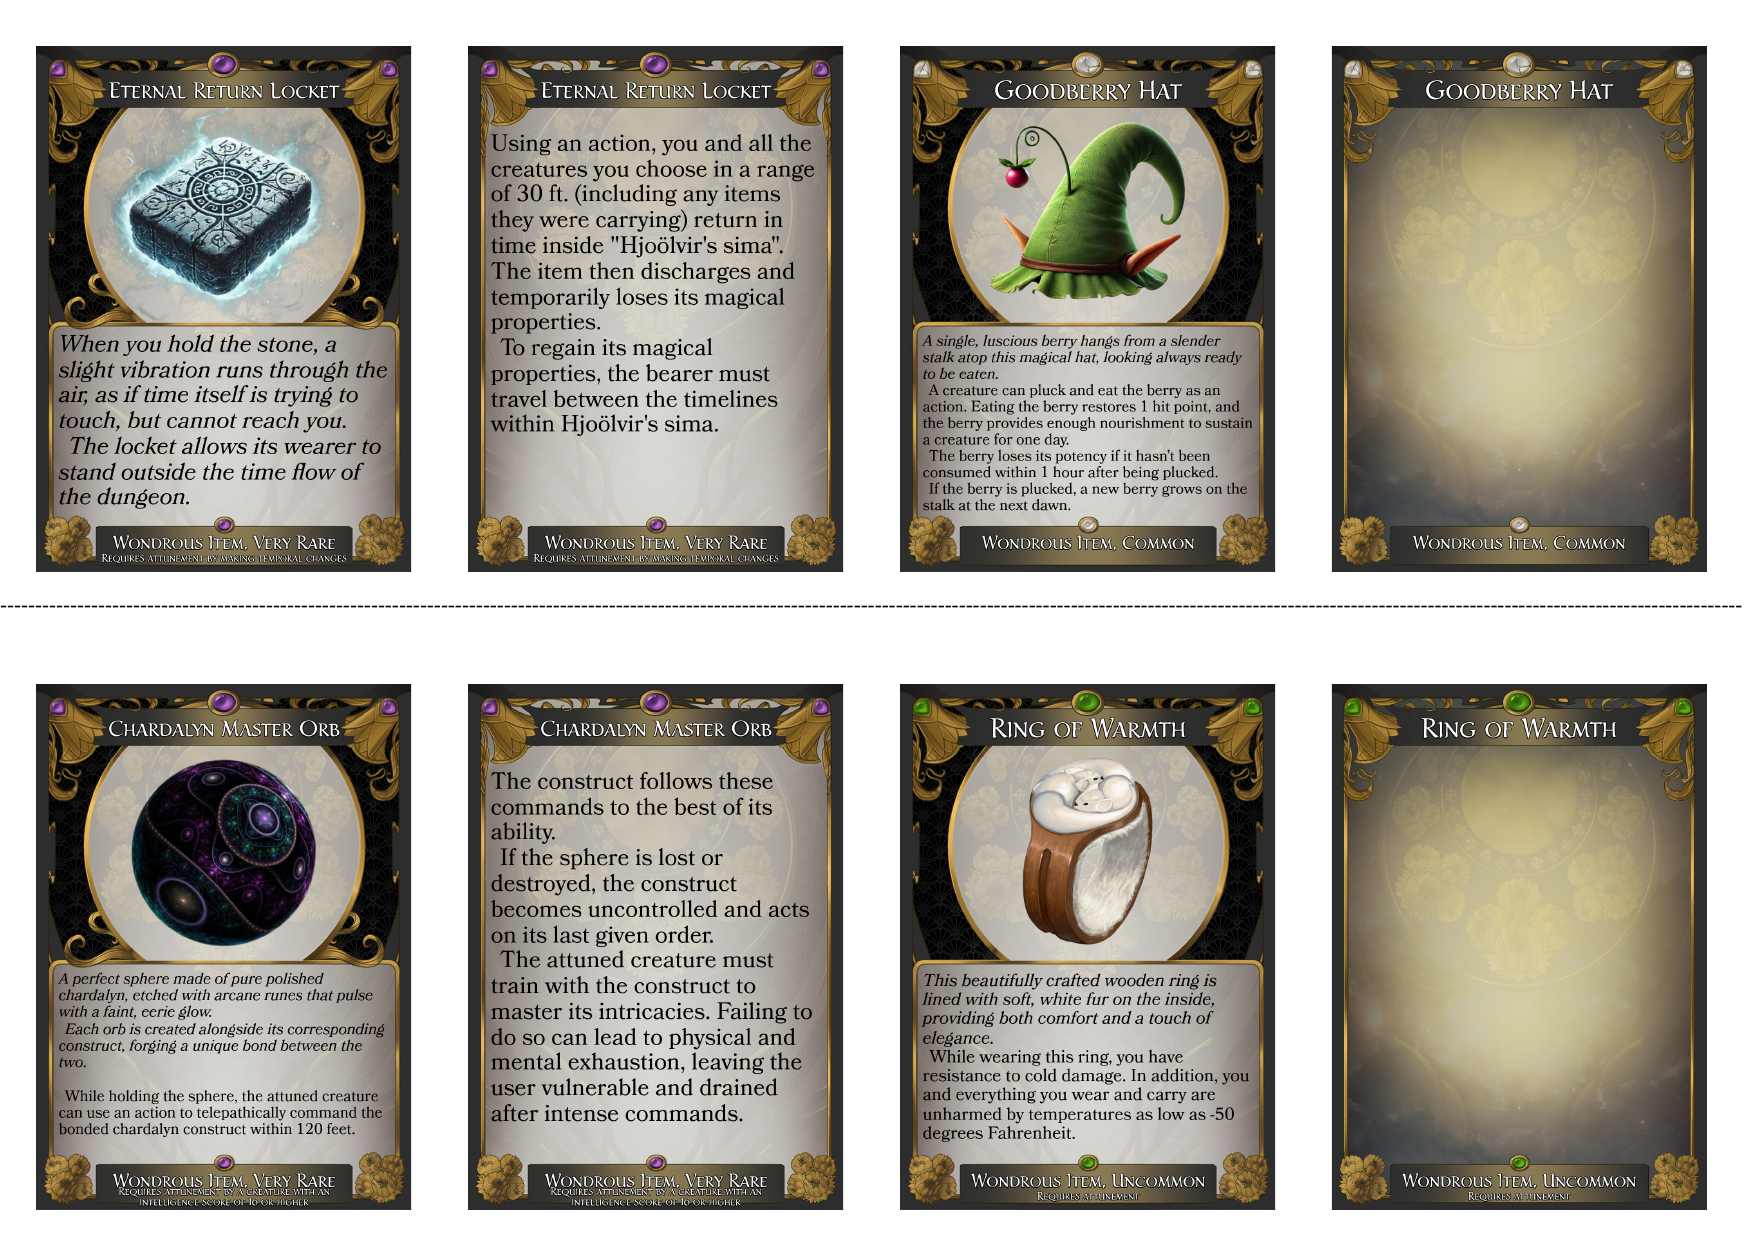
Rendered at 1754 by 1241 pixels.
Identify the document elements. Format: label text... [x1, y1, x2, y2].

picture [36, 684, 412, 1210]
picture [900, 684, 1275, 1210]
picture [1331, 46, 1707, 572]
text --------------------------------------------------------------------------------------------------------------------------------------------------------------------------------------------------------------------------------------------------------- [0, 591, 1754, 619]
picture [468, 46, 844, 572]
picture [1331, 684, 1707, 1210]
picture [36, 46, 412, 572]
picture [900, 46, 1275, 572]
picture [468, 684, 844, 1210]
